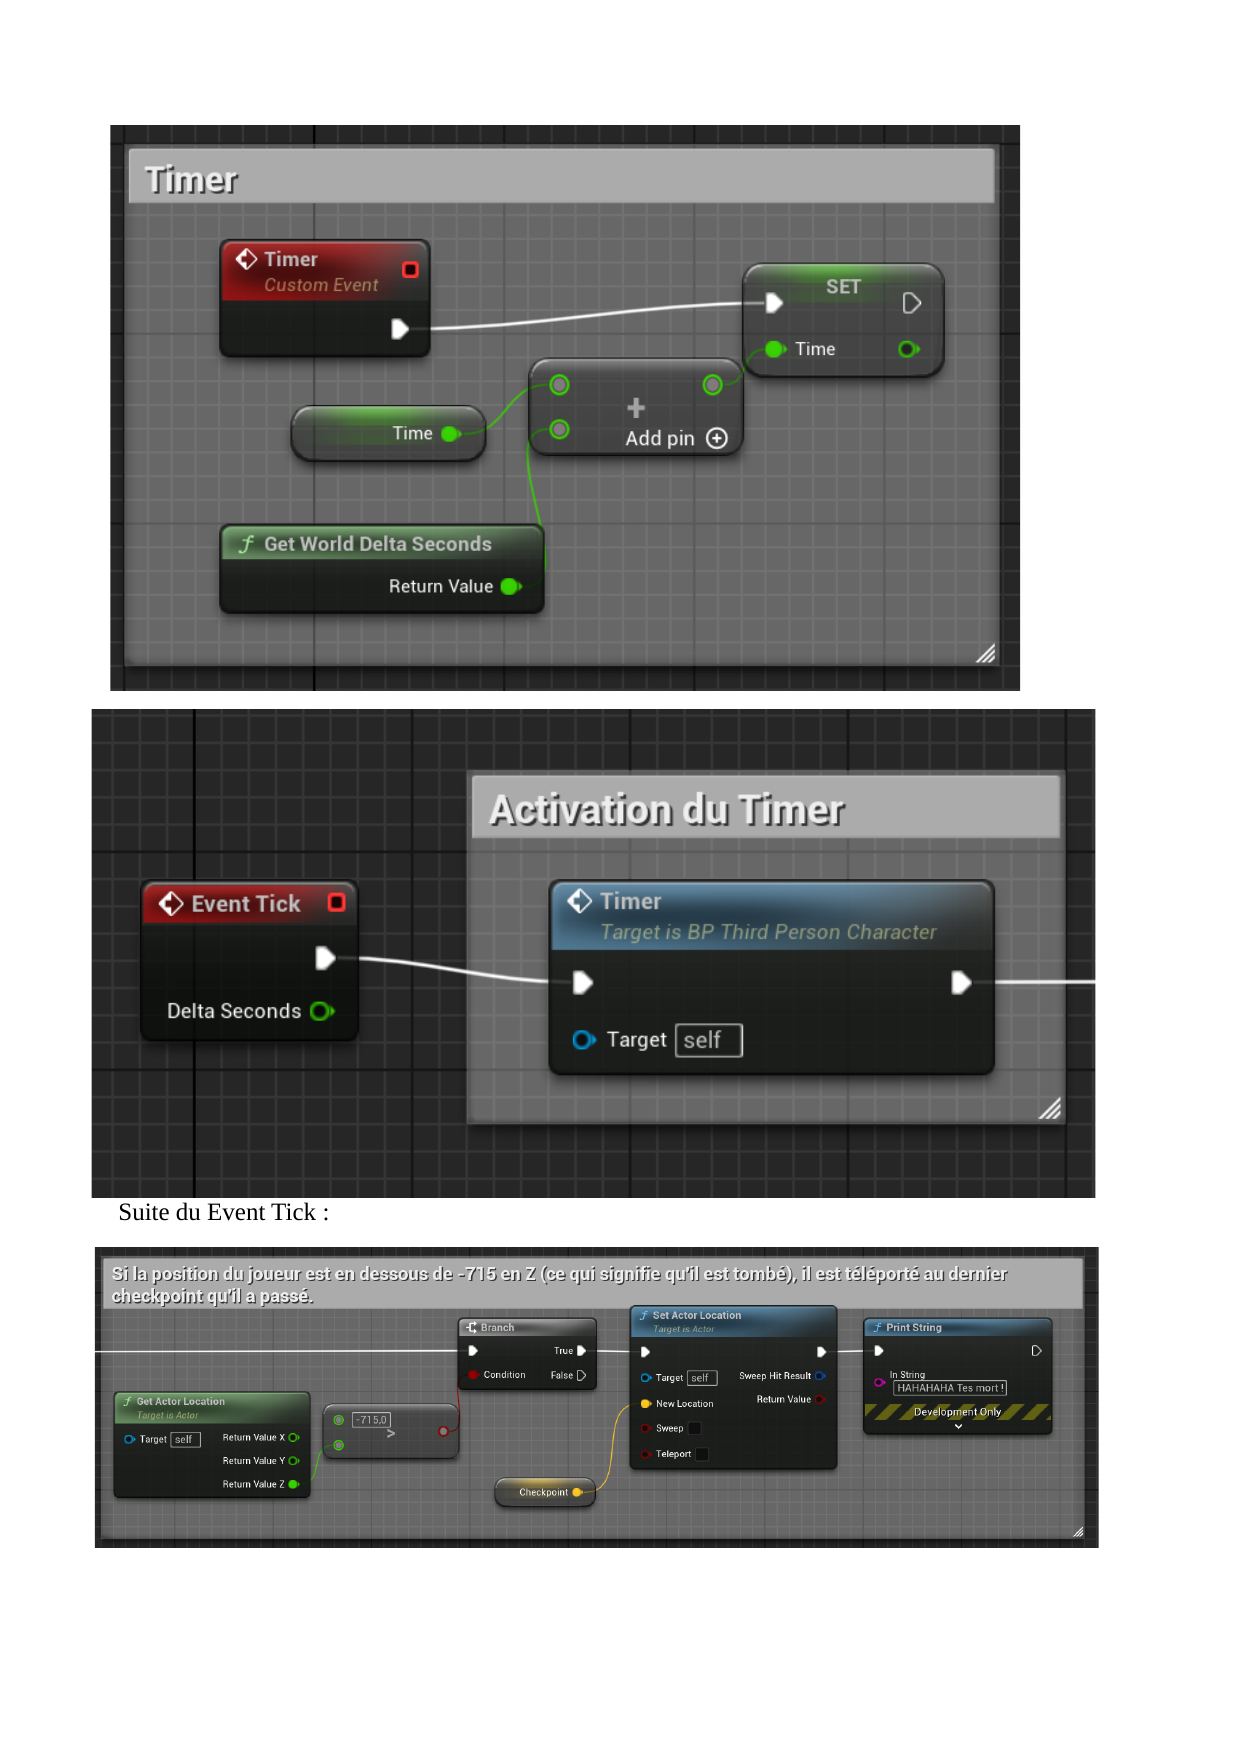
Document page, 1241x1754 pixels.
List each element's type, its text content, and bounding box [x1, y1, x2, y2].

picture [91, 709, 1096, 1198]
picture [94, 1247, 1099, 1548]
text Suite du Event Tick : [118, 118, 1122, 1226]
picture [110, 125, 1021, 691]
